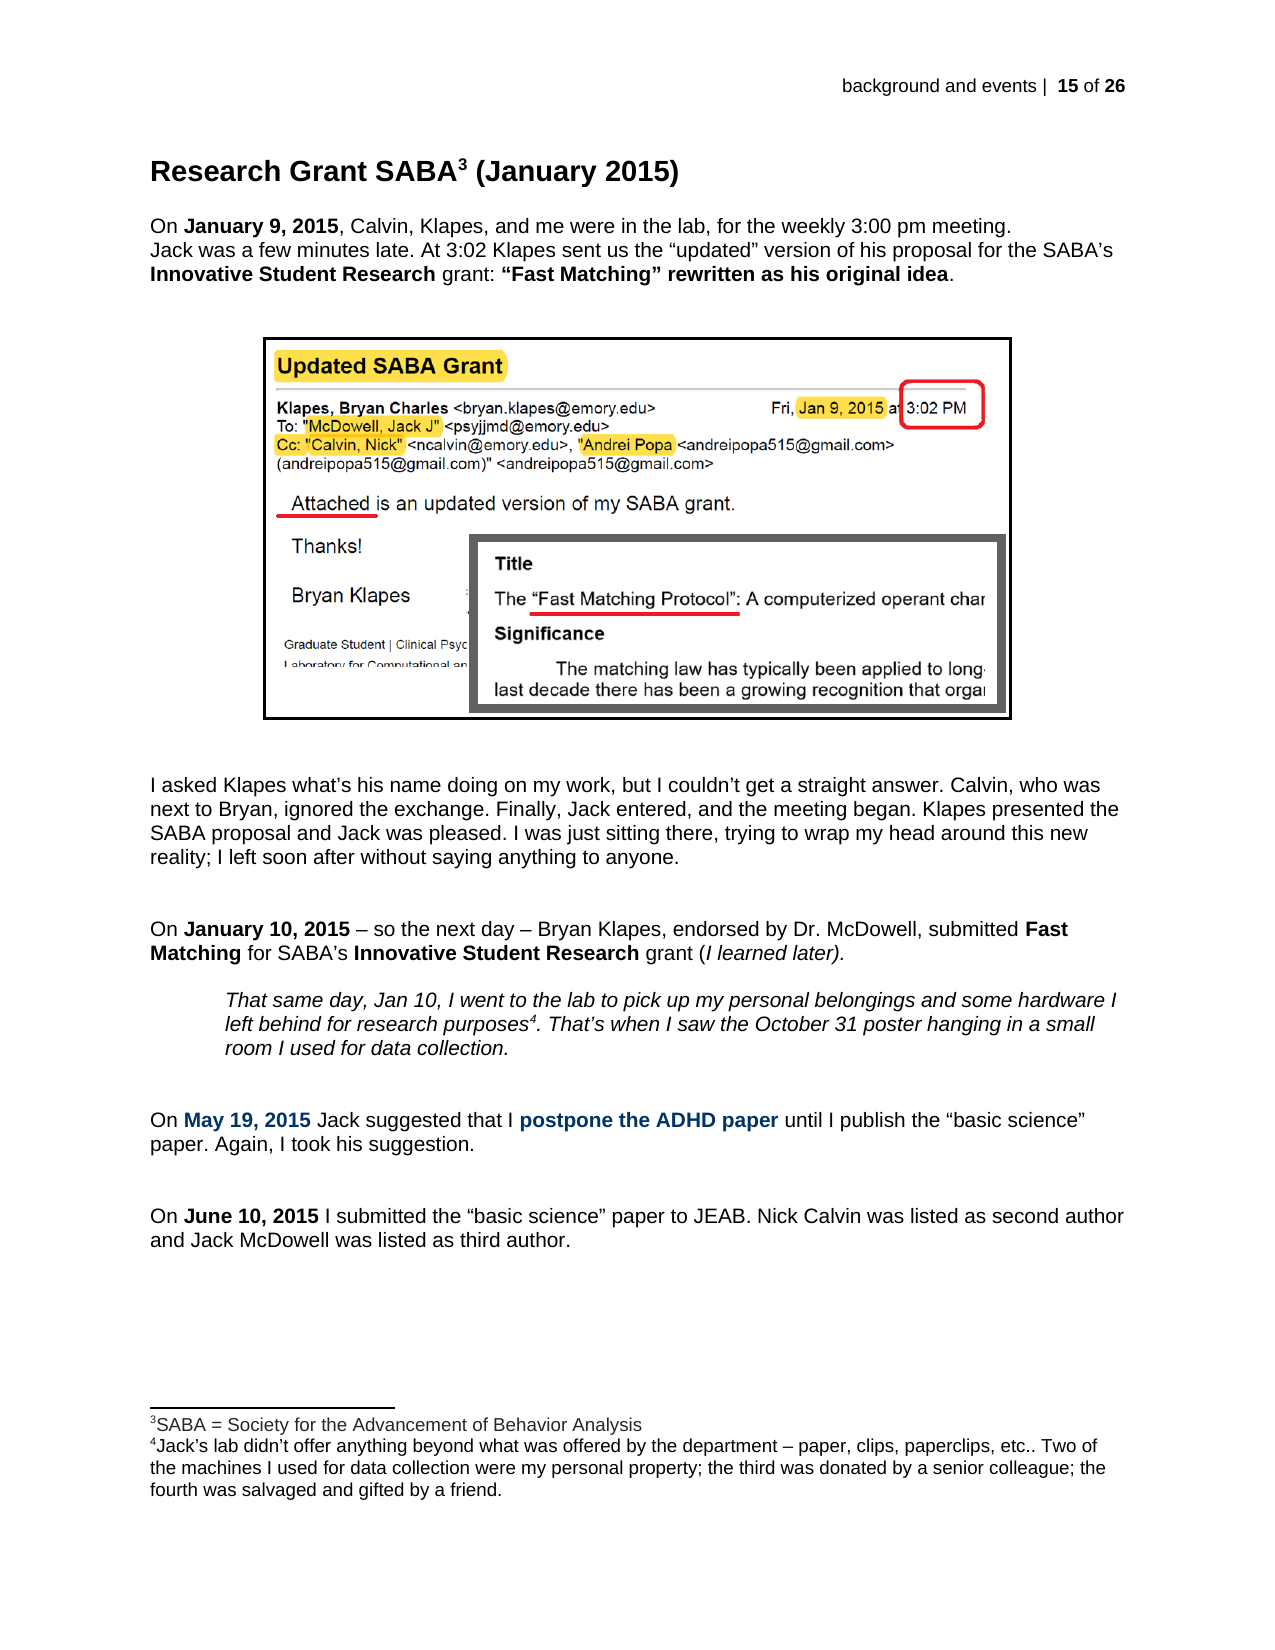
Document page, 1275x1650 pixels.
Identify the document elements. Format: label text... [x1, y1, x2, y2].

text On January 10, 2015 – so the next day – Bryan Klapes, endorsed by Dr. McDowell, submitted Fast Matching for SABA’s Innovative Student Research grant (I learned later). [150, 916, 1125, 964]
subtitle Research Grant SABA (January 2015) [150, 154, 1125, 188]
picture [266, 340, 1009, 717]
text Jack was a few minutes late. At 3:02 Klapes sent us the “updated” version of his proposal for the SABA’s Innovative Student Research grant: “Fast Matching” rewritten as his original idea. [150, 238, 1125, 286]
text On May 19, 2015 Jack suggested that I postpone the ADHD paper until I publish the “basic science” paper. Again, I took his suggestion. [150, 1108, 1125, 1156]
text I asked Klapes what’s his name doing on my work, but I couldn’t get a straight answer. Calvin, who was next to Bryan, ignored the exchange. Finally, Jack entered, and the meeting began. Klapes presented the SABA proposal and Jack was pleased. I was just sitting there, trying to wrap my head around this new reality; I left soon after without saying anything to anyone. [150, 773, 1125, 868]
text On June 10, 2015 I submitted the “basic science” paper to JEAB. Nick Calvin was listed as second author and Jack McDowell was listed as third author. [150, 1204, 1125, 1252]
text That same day, Jan 10, I went to the lab to pick up my personal belongings and some hardware I left behind for research purposes. That’s when I saw the October 31 poster hanging in a small room I used for data collection. [225, 988, 1125, 1060]
text On January 9, 2015, Calvin, Klapes, and me were in the lab, for the weekly 3:00 pm meeting. [150, 214, 1125, 238]
text SABA = Society for the Advancement of Behavior Analysis [150, 1414, 1125, 1435]
text Jack’s lab didn’t offer anything beyond what was offered by the department – paper, clips, paperclips, etc.. Two of the machines I used for data collection were my personal property; the third was donated by a senior colleague; the fourth was salvaged and gifted by a friend. [150, 1435, 1125, 1500]
